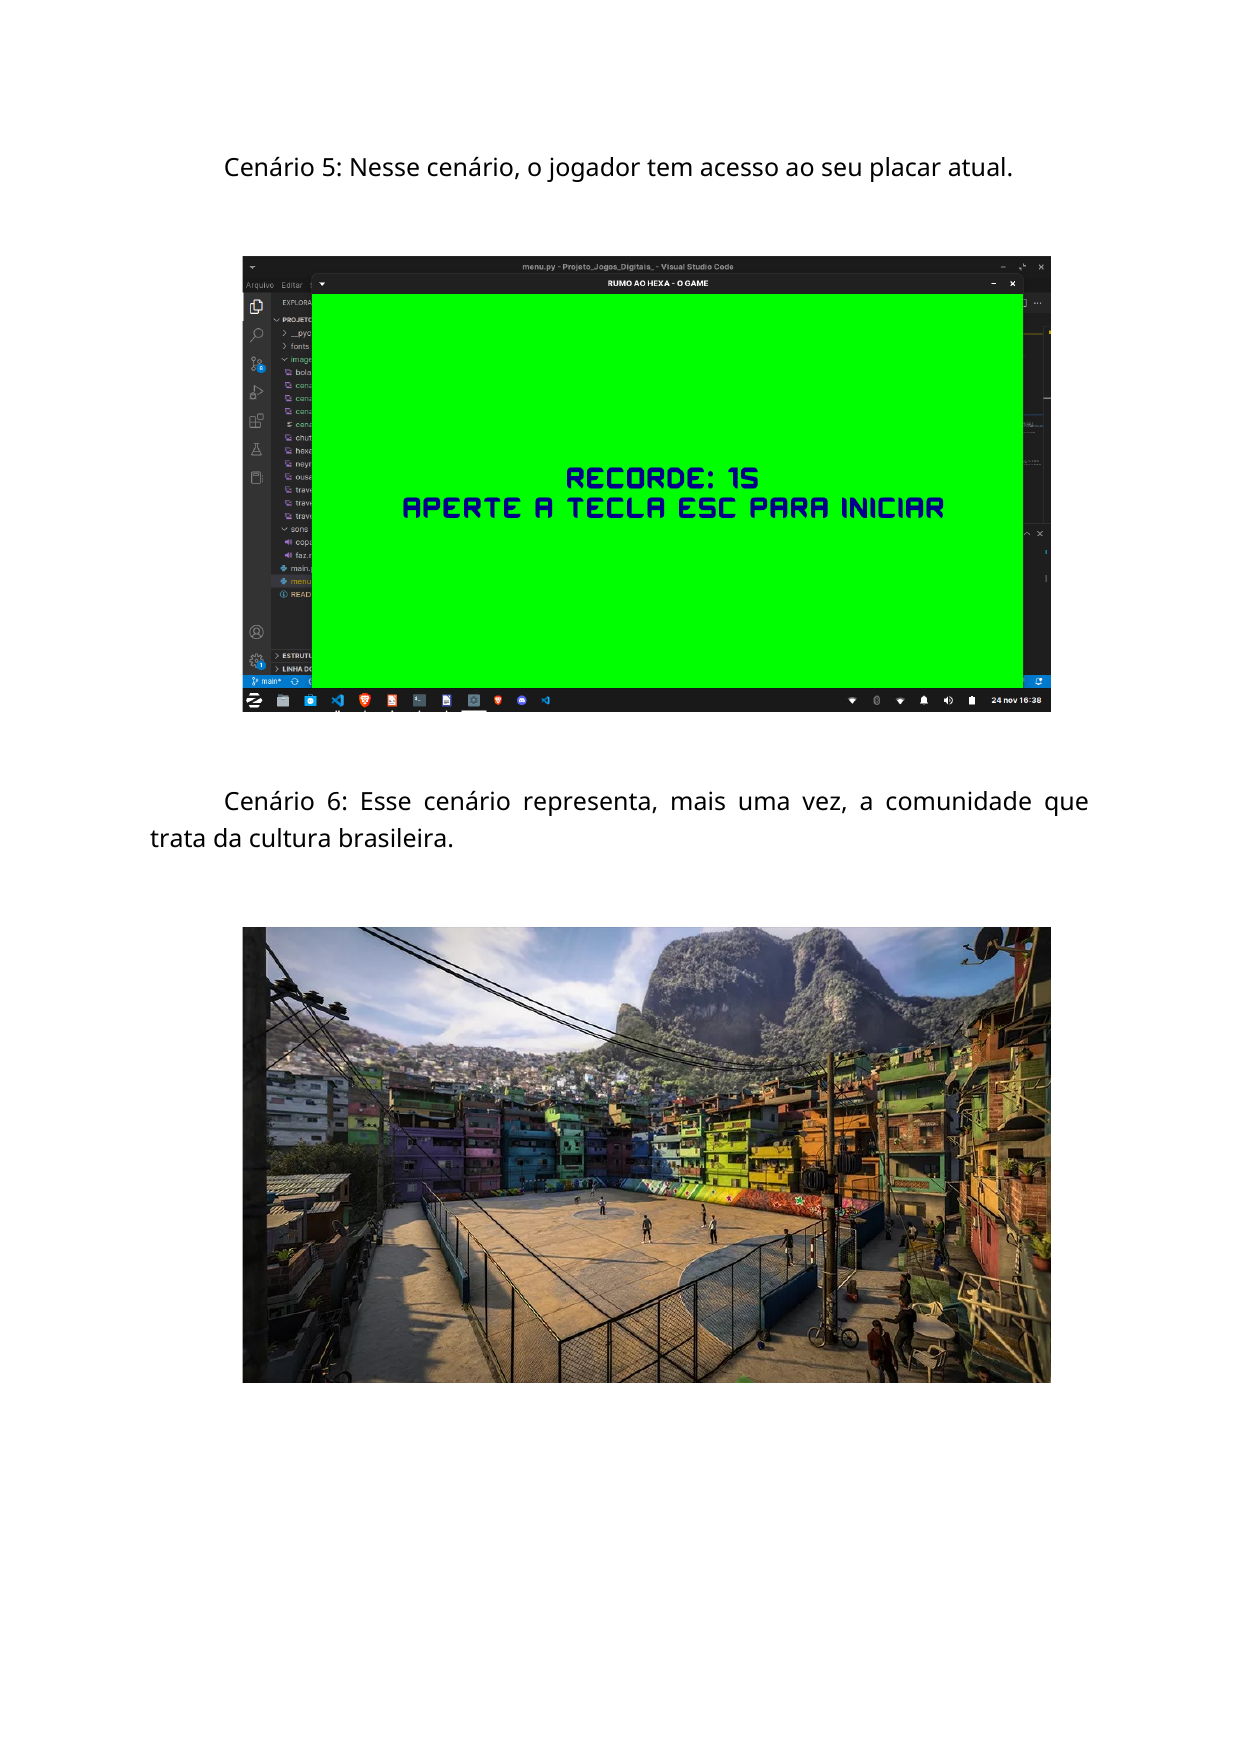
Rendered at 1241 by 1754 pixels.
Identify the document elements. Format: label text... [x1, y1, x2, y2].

text Cenário 6: Esse cenário representa, mais uma vez, a comunidade que trata da cultura brasileira. [150, 784, 1090, 855]
picture [242, 927, 1051, 1383]
picture [242, 256, 1051, 712]
text Cenário 5: Nesse cenário, o jogador tem acesso ao seu placar atual. [150, 150, 1090, 184]
